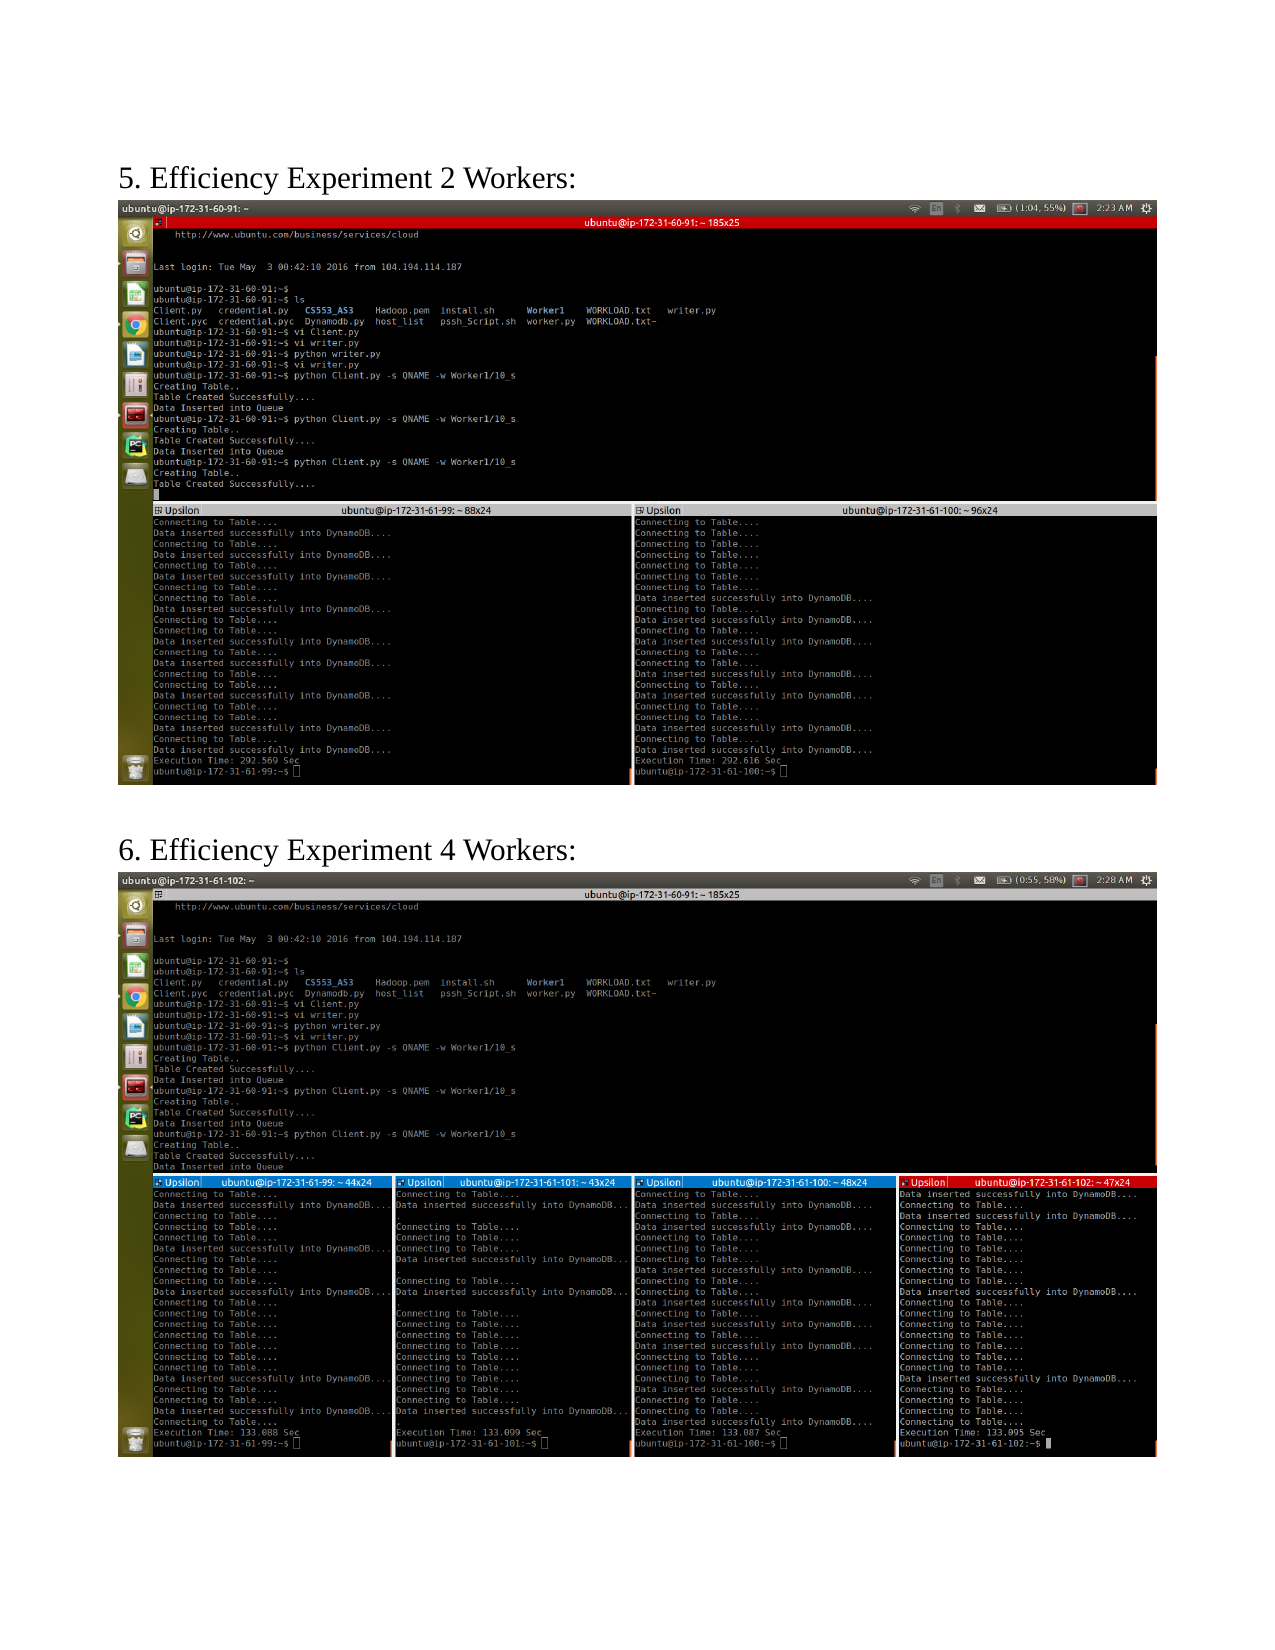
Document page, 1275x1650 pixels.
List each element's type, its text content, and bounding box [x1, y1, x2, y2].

text 6. Efficiency Experiment 4 Workers: [118, 831, 1157, 867]
picture [118, 872, 1157, 1457]
picture [118, 200, 1157, 785]
text 5. Efficiency Experiment 2 Workers: [118, 159, 1157, 195]
